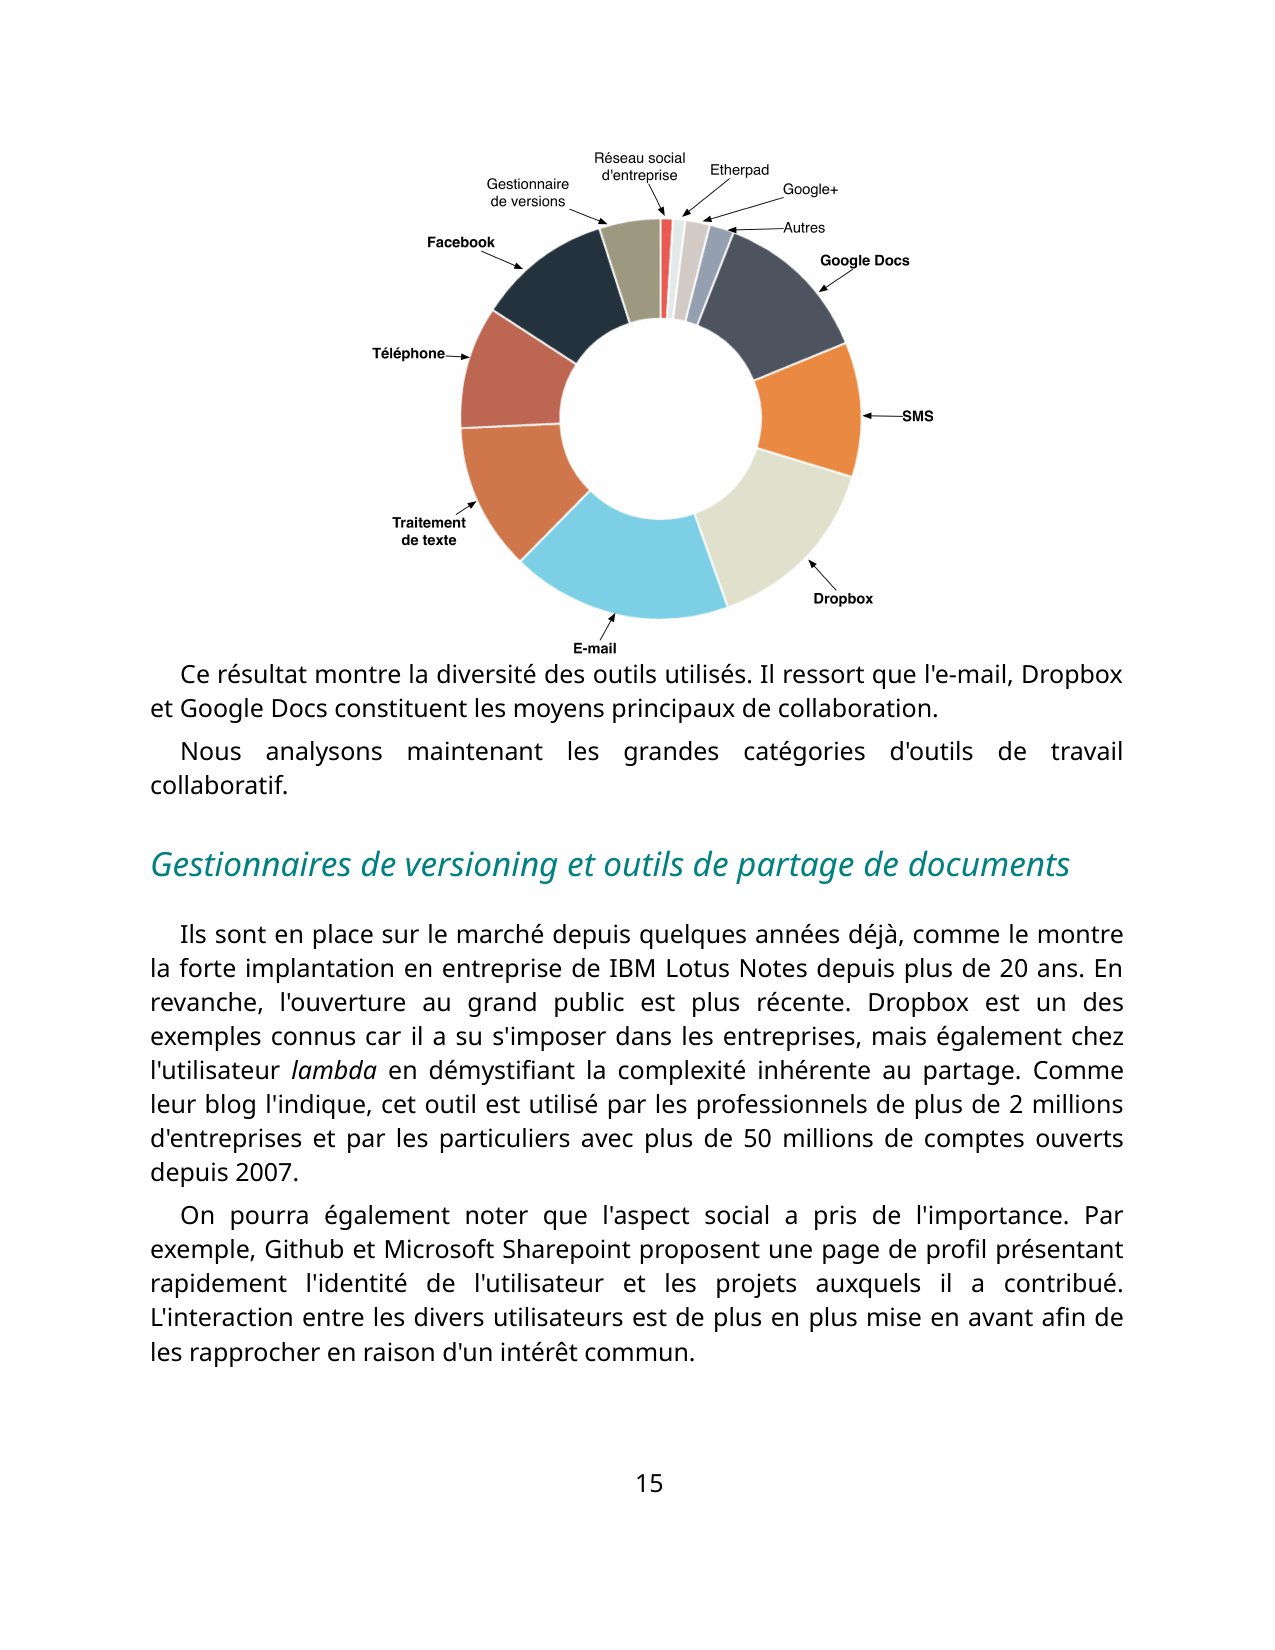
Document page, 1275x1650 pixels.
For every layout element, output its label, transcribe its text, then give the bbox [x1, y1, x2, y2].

text Ils sont en place sur le marché depuis quelques années déjà, comme le montre la forte implantation en entreprise de IBM Lotus Notes depuis plus de 20 ans. En revanche, l'ouverture au grand public est plus récente. Dropbox est un des exemples connus car il a su s'imposer dans les entreprises, mais également chez l'utilisateur lambda en démystifiant la complexité inhérente au partage. Comme leur blog l'indique, cet outil est utilisé par les professionnels de plus de 2 millions d'entreprises et par les particuliers avec plus de 50 millions de comptes ouverts depuis 2007. [150, 916, 1125, 1189]
subtitle Gestionnaires de versioning et outils de partage de documents [150, 841, 1125, 886]
text Ce résultat montre la diversité des outils utilisés. Il ressort que l'e-mail, Dropbox et Google Docs constituent les moyens principaux de collaboration. [150, 657, 1125, 725]
text Nous analysons maintenant les grandes catégories d'outils de travail collaboratif. [150, 734, 1125, 802]
text On pourra également noter que l'aspect social a pris de l'importance. Par exemple, Github et Microsoft Sharepoint proposent une page de profil présentant rapidement l'identité de l'utilisateur et les projets auxquels il a contribué. L'interaction entre les divers utilisateurs est de plus en plus mise en avant afin de les rapprocher en raison d'un intérêt commun. [150, 1198, 1125, 1368]
picture [372, 150, 933, 657]
